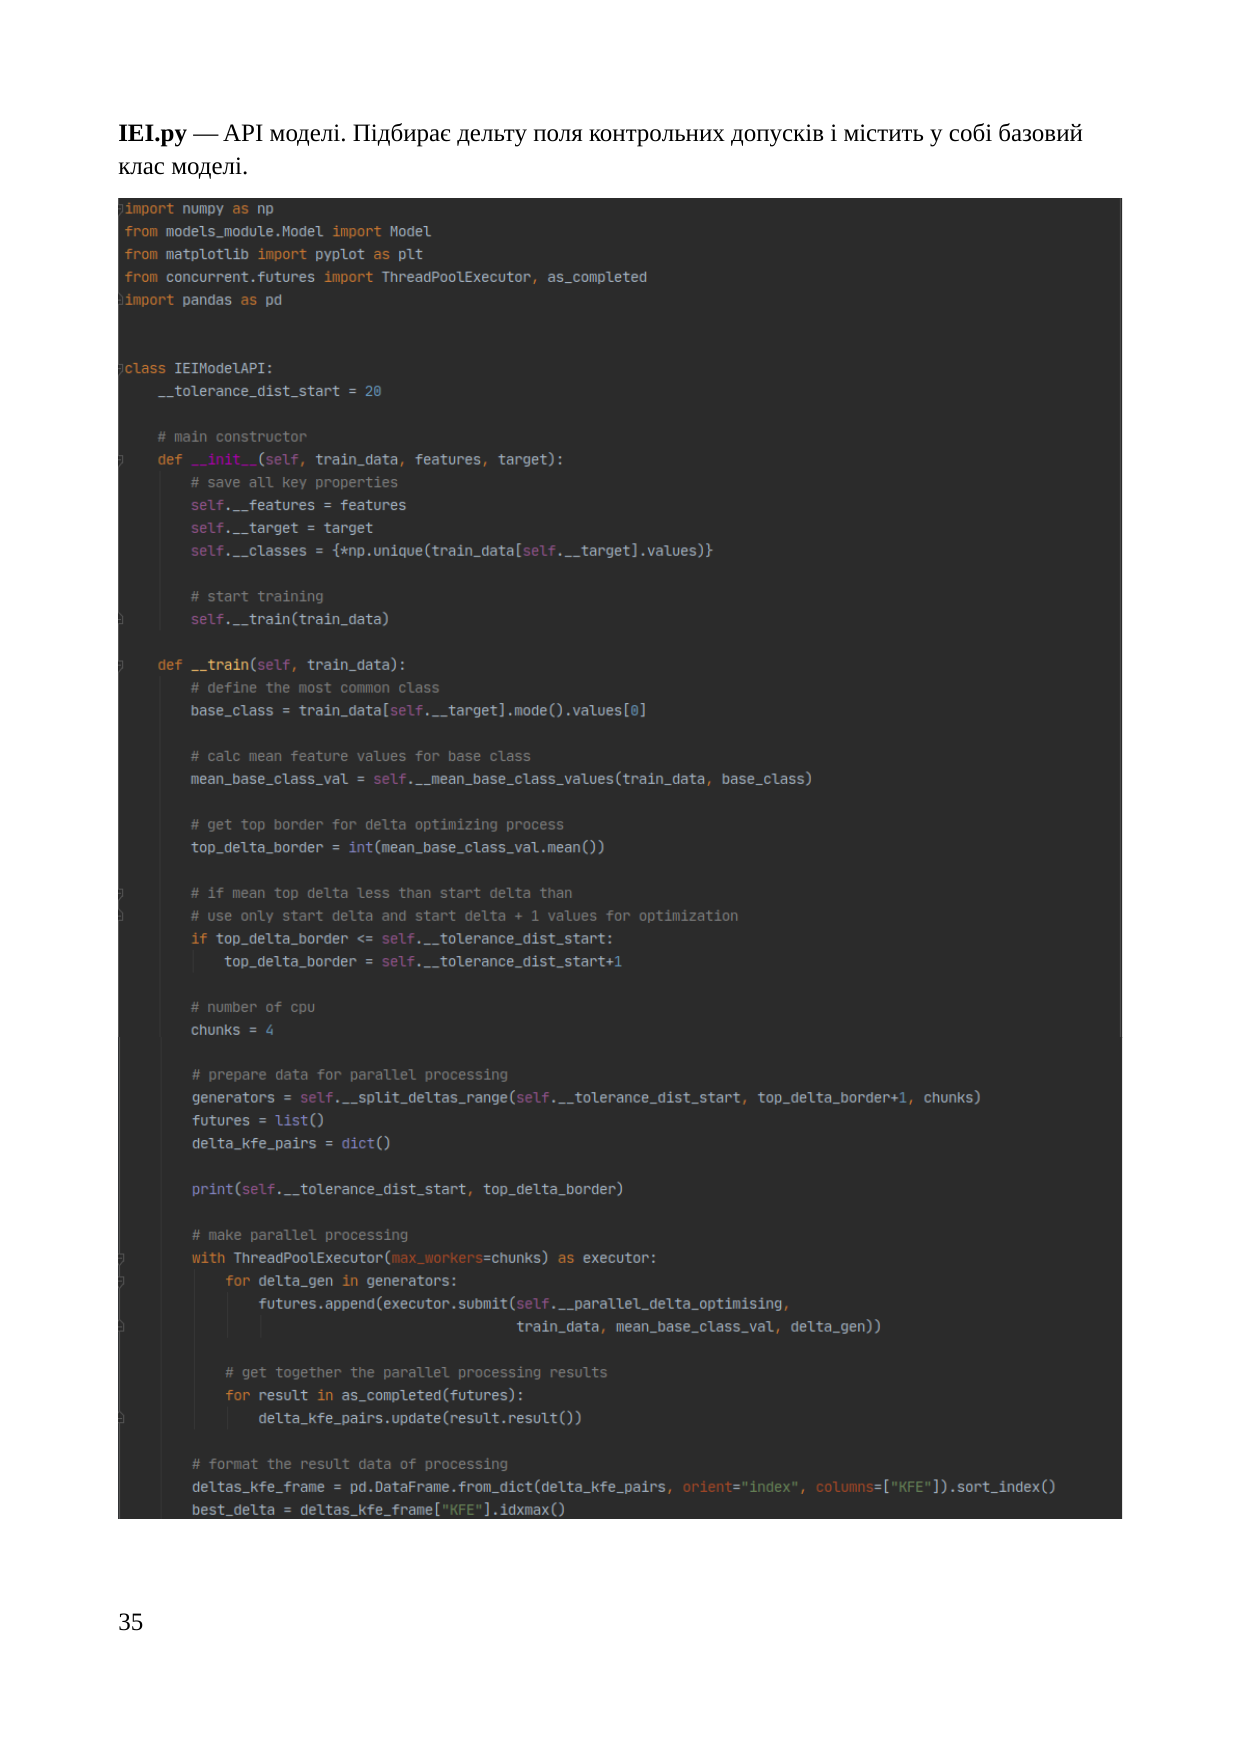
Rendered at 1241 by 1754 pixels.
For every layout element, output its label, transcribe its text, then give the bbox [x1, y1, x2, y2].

text IEI.py — API моделі. Підбирає дельту поля контрольних допусків і містить у собі базовий клас моделі. [118, 118, 1122, 180]
picture [118, 198, 1123, 1519]
